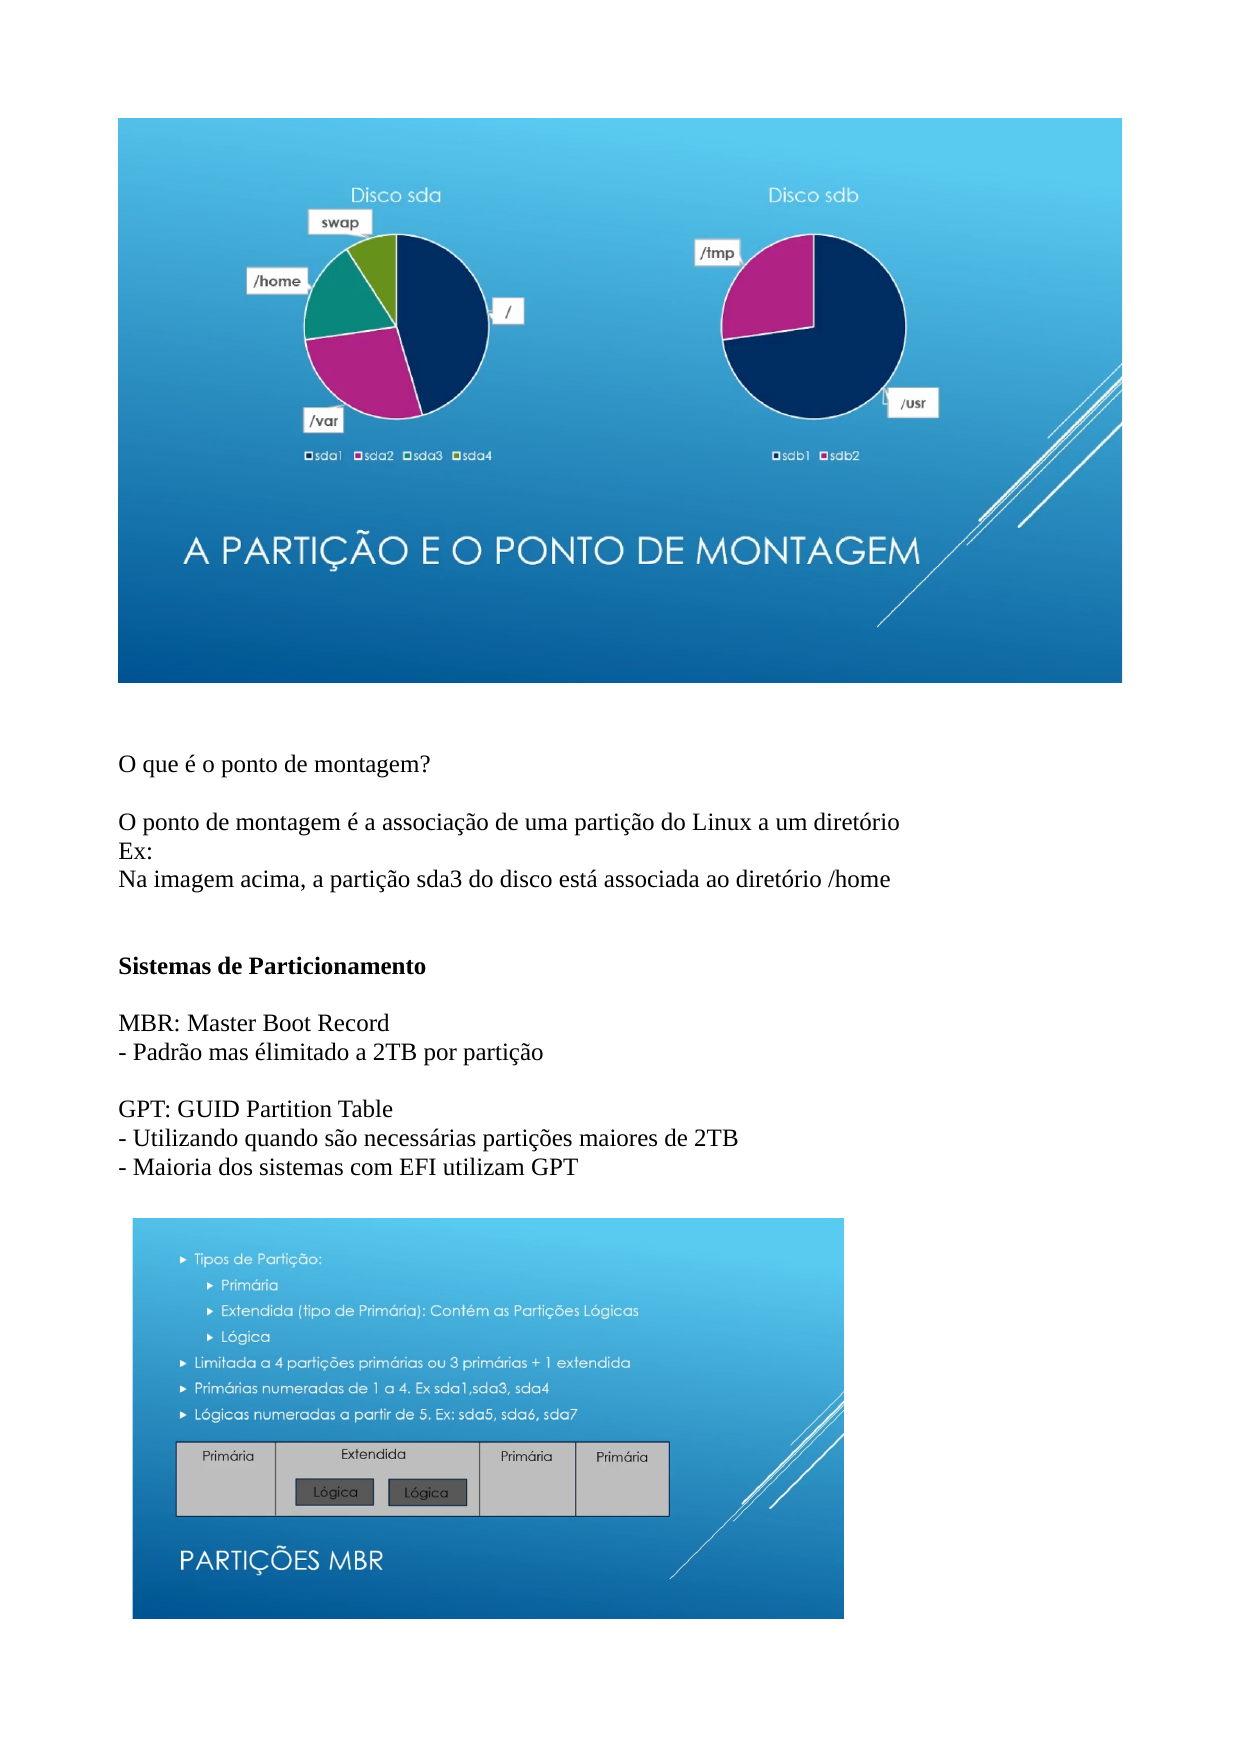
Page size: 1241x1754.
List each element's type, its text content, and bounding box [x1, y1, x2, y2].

text - Maioria dos sistemas com EFI utilizam GPT [118, 1152, 1122, 1181]
picture [132, 1218, 844, 1619]
text O que é o ponto de montagem? [118, 749, 1122, 778]
text - Utilizando quando são necessárias partições maiores de 2TB [118, 1123, 1122, 1152]
text Ex: [118, 836, 1122, 864]
text - Padrão mas élimitado a 2TB por partição [118, 1037, 1122, 1066]
text GPT: GUID Partition Table [118, 1094, 1122, 1123]
picture [118, 118, 1123, 683]
text Sistemas de Particionamento [118, 951, 1122, 979]
text O ponto de montagem é a associação de uma partição do Linux a um diretório [118, 807, 1122, 836]
text MBR: Master Boot Record [118, 1008, 1122, 1037]
text Na imagem acima, a partição sda3 do disco está associada ao diretório /home [118, 864, 1122, 893]
